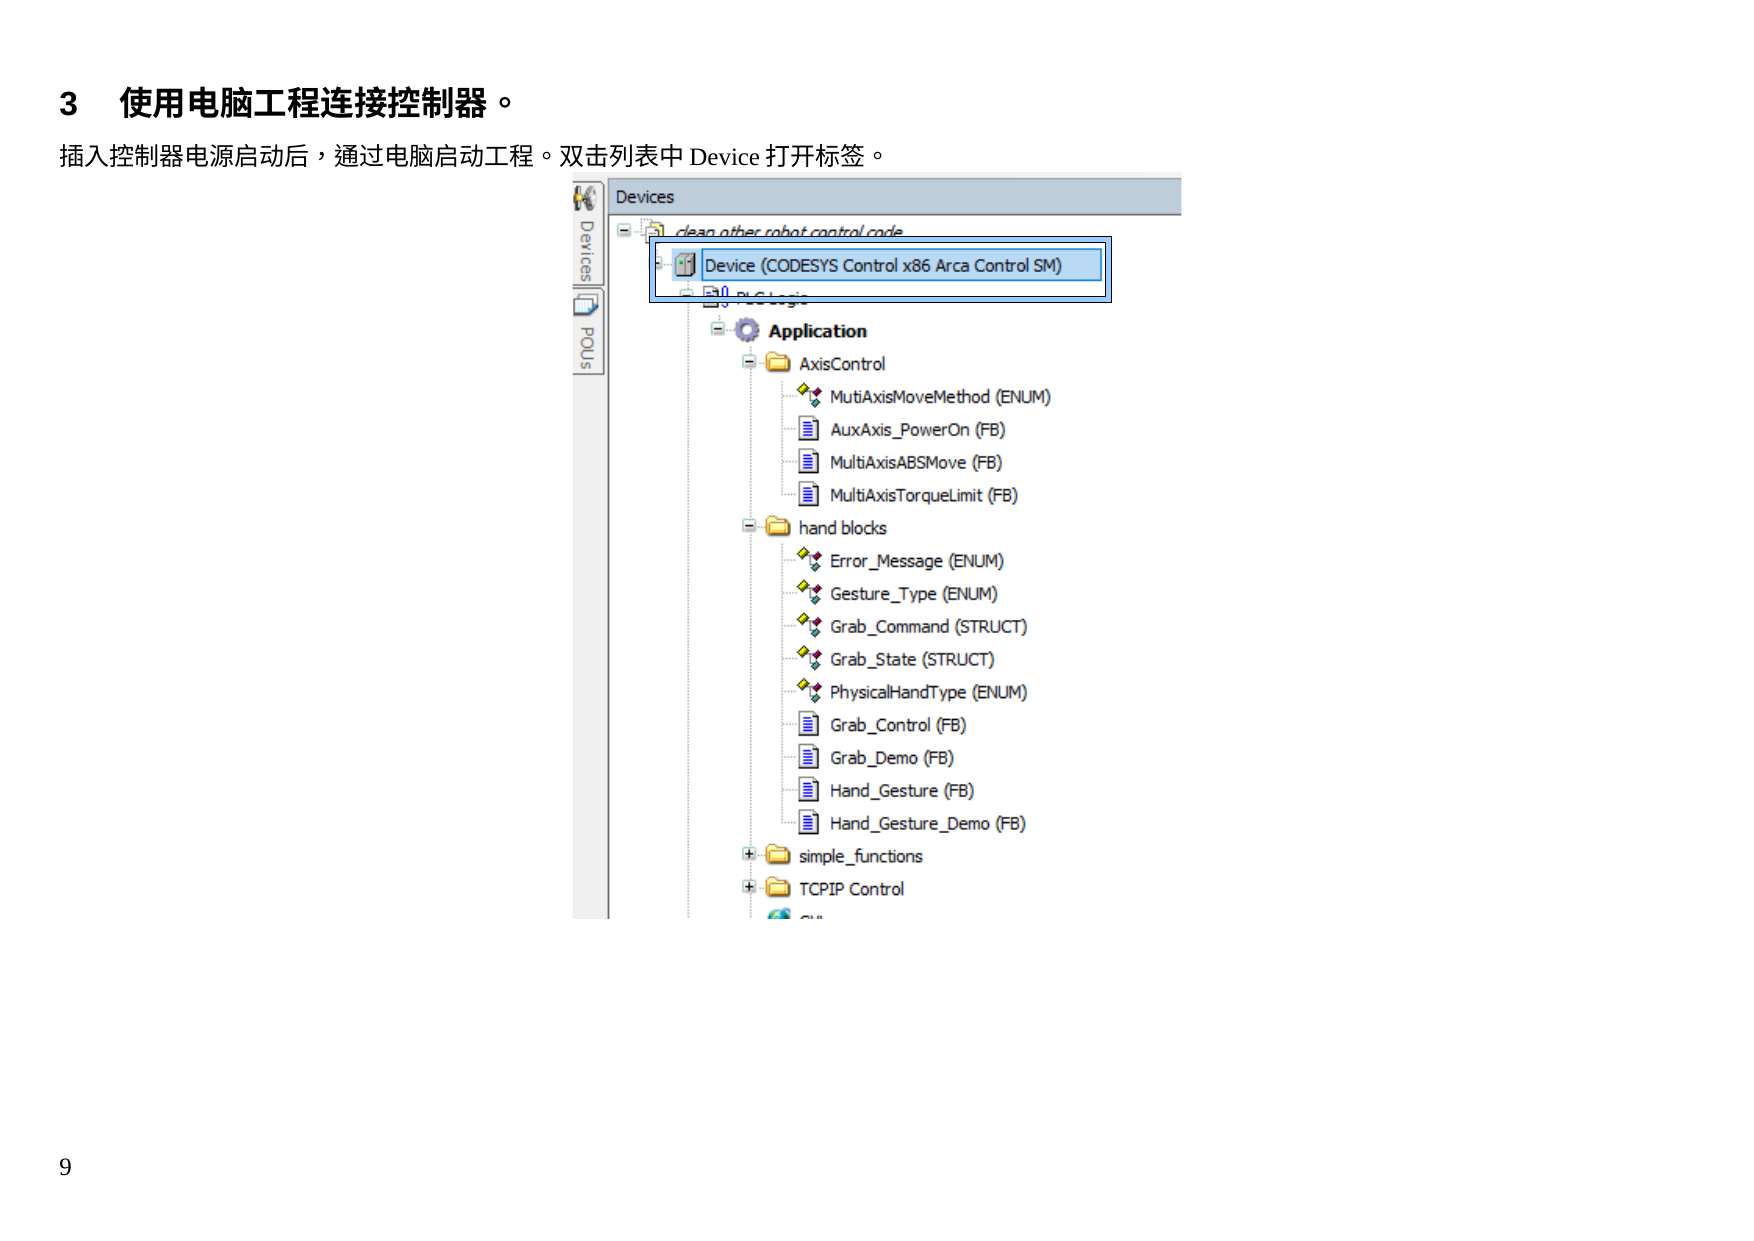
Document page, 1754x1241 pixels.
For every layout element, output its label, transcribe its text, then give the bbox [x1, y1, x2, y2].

subtitle 使用电脑工程连接控制器。 [59, 80, 1695, 126]
picture [572, 172, 1182, 919]
text 插入控制器电源启动后，通过电脑启动工程。双击列表中Device打开标签。 [59, 138, 1695, 172]
